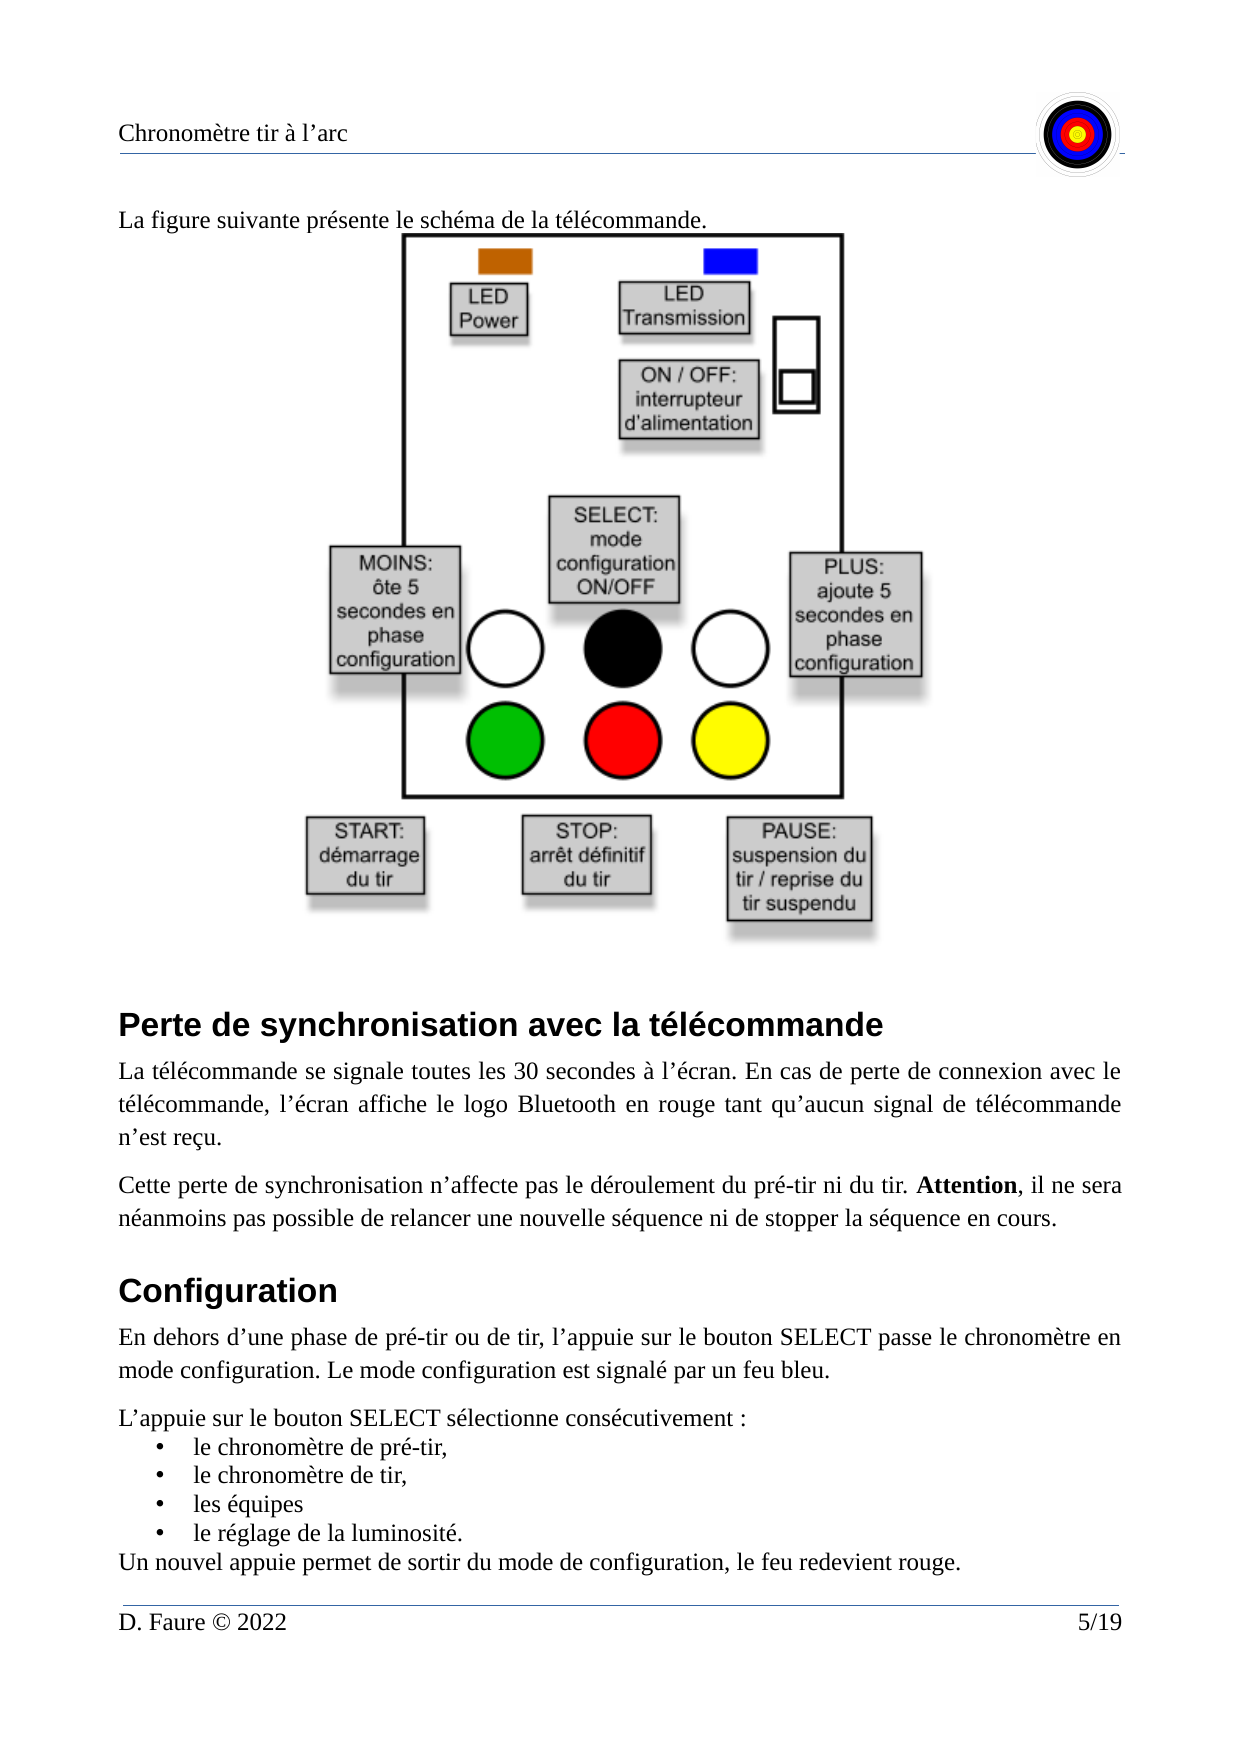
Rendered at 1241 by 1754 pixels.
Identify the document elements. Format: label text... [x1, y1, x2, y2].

text L’appuie sur le bouton SELECT sélectionne consécutivement : [118, 1403, 1122, 1432]
text Un nouvel appuie permet de sortir du mode de configuration, le feu redevient rouge. [118, 1547, 1122, 1575]
text En dehors d’une phase de pré-tir ou de tir, l’appuie sur le bouton SELECT passe le chronomètre en mode configuration. Le mode configuration est signalé par un feu bleu. [118, 1322, 1122, 1384]
list le réglage de la luminosité. [156, 1518, 1122, 1547]
list le chronomètre de pré-tir, [156, 1432, 1122, 1460]
subtitle Configuration [118, 1271, 1122, 1310]
list le chronomètre de tir, [156, 1460, 1122, 1489]
picture [1035, 92, 1120, 177]
text Cette perte de synchronisation n’affecte pas le déroulement du pré-tir ni du tir. Attention, il ne sera néanmoins pas possible de relancer une nouvelle séquence ni de stopper la séquence en cours. [118, 1170, 1122, 1231]
text La télécommande se signale toutes les 30 secondes à l’écran. En cas de perte de connexion avec le télécommande, l’écran affiche le logo Bluetooth en rouge tant qu’aucun signal de télécommande n’est reçu. [118, 1056, 1122, 1151]
subtitle Perte de synchronisation avec la télécommande [118, 1005, 1122, 1043]
list les équipes [156, 1489, 1122, 1518]
text La figure suivante présente le schéma de la télécommande. [118, 205, 1122, 234]
